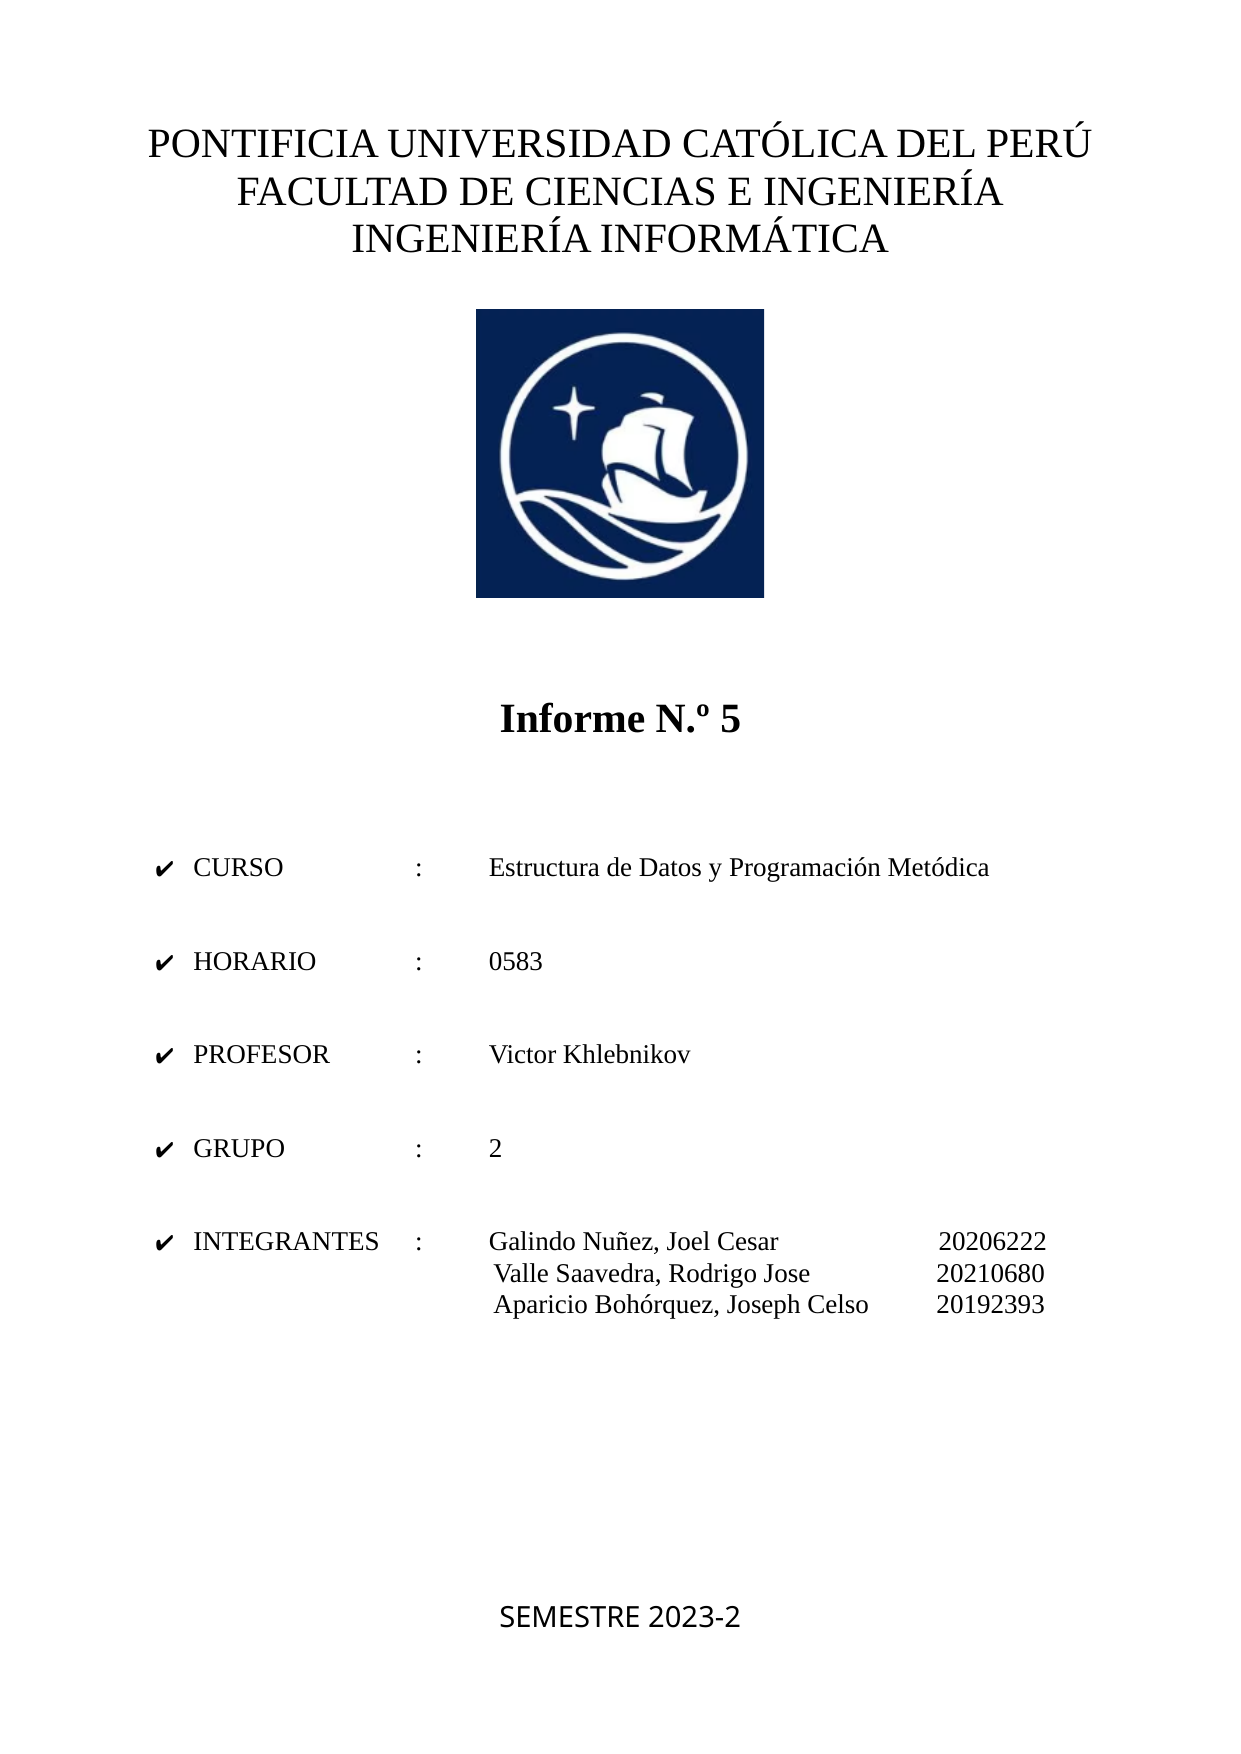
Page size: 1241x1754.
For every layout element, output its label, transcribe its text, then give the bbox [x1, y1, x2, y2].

list PROFESOR : Victor Khlebnikov [156, 1038, 1122, 1069]
list Valle Saavedra, Rodrigo Jose 20210680 [456, 1257, 1122, 1288]
text PONTIFICIA UNIVERSIDAD CATÓLICA DEL PERÚ [118, 118, 1122, 166]
text FACULTAD DE CIENCIAS E INGENIERÍA [118, 166, 1122, 214]
list GRUPO : 2 [156, 1132, 1122, 1163]
text INGENIERÍA INFORMÁTICA [118, 214, 1122, 262]
list HORARIO : 0583 [156, 945, 1122, 976]
list Aparicio Bohórquez, Joseph Celso 20192393 [456, 1288, 1122, 1319]
text Informe N.º 5 [118, 693, 1122, 741]
list CURSO : Estructura de Datos y Programación Metódica [156, 851, 1122, 882]
list INTEGRANTES : Galindo Nuñez, Joel Cesar 20206222 [156, 1225, 1122, 1257]
picture [476, 309, 765, 598]
